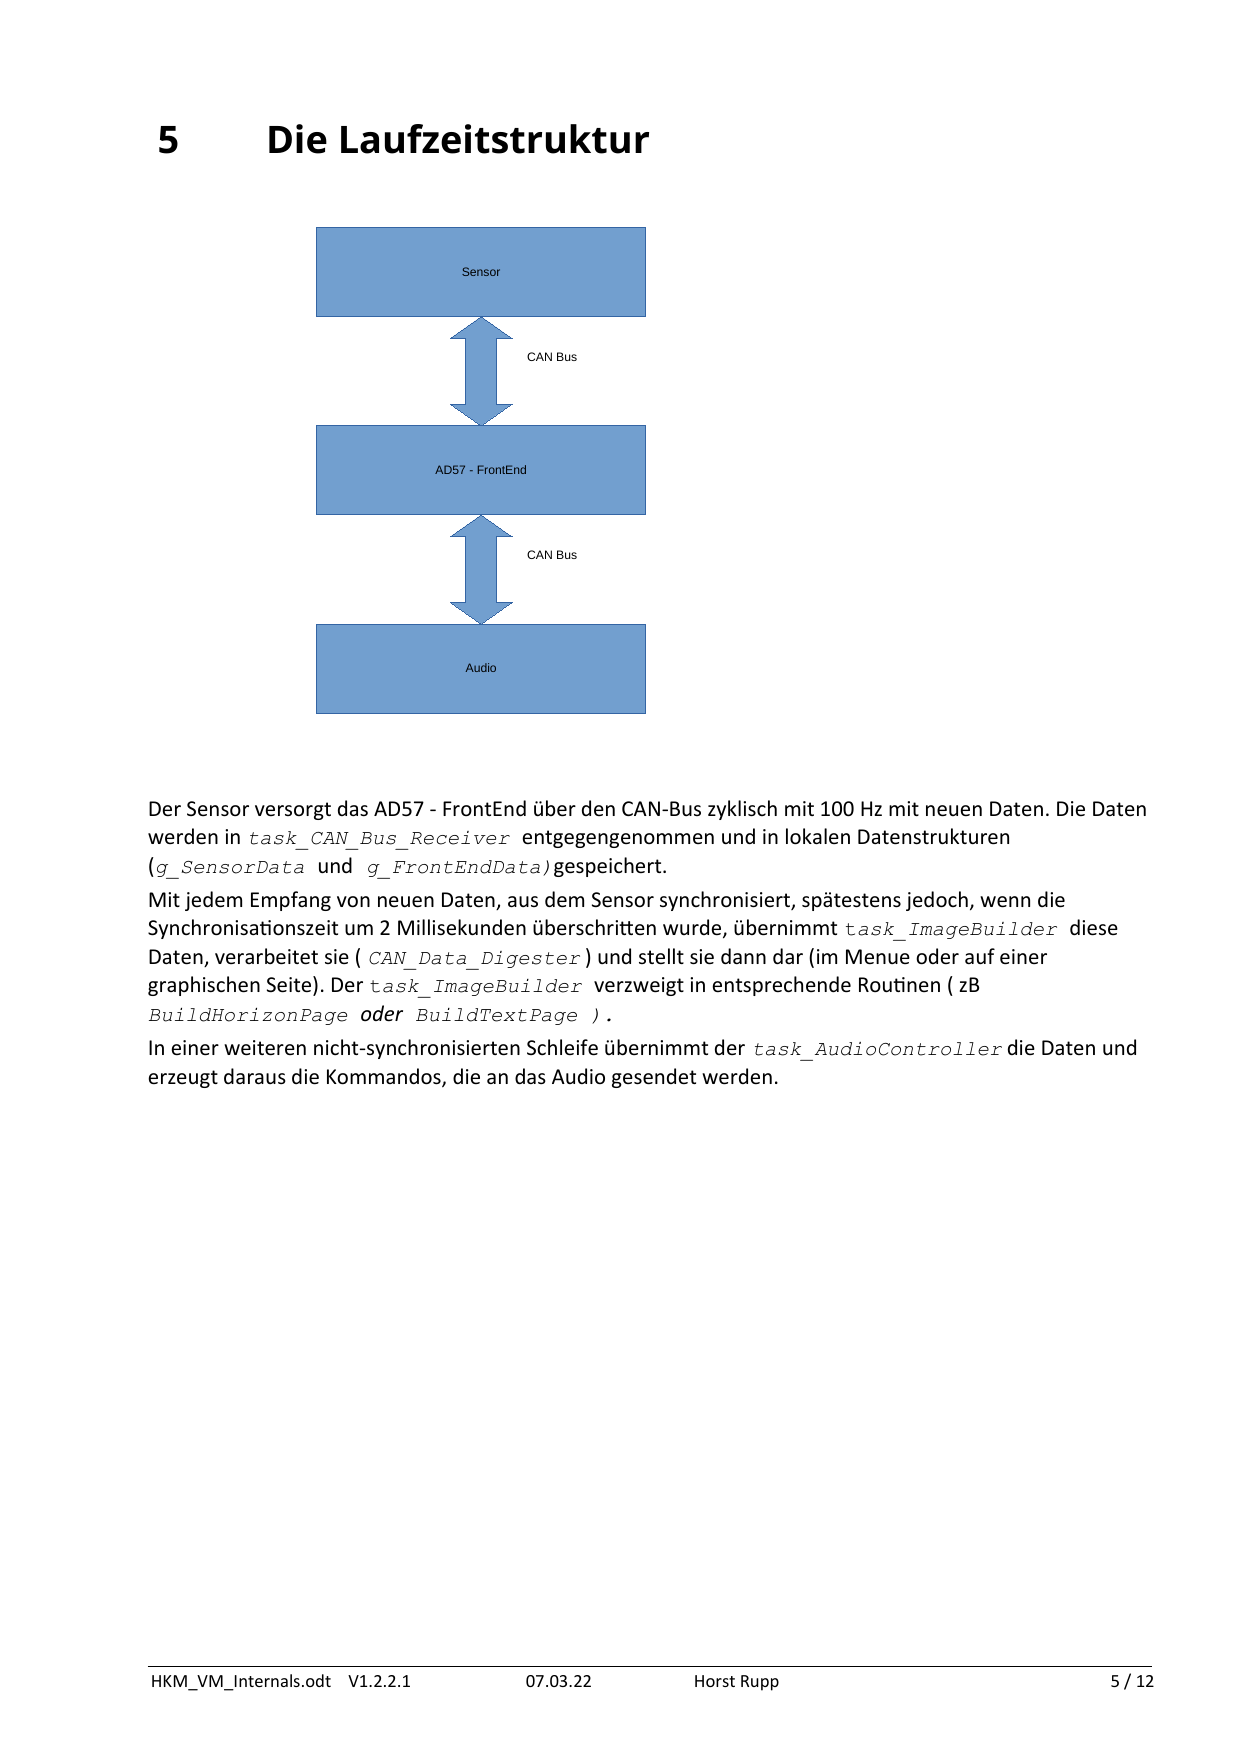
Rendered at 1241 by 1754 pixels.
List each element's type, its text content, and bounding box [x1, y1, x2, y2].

subtitle Die Laufzeitstruktur [148, 113, 1128, 165]
subtitle Mit jedem Empfang von neuen Daten, aus dem Sensor synchronisiert, spätestens jedoch, wenn die Synchronisationszeit um 2 Millisekunden überschritten wurde, übernimmt task_ImageBuilder diese Daten, verarbeitet sie ( CAN_Data_Digester ) und stellt sie dann dar (im Menue oder auf einer graphischen Seite). Der task_ImageBuilder verzweigt in entsprechende Routinen ( zB BuildHorizonPage oder BuildTextPage ). [148, 885, 1152, 1027]
subtitle In einer weiteren nicht-synchronisierten Schleife übernimmt der task_AudioController die Daten und erzeugt daraus die Kommandos, die an das Audio gesendet werden. [148, 1033, 1152, 1090]
subtitle Der Sensor versorgt das AD57 - FrontEnd über den CAN-Bus zyklisch mit 100 Hz mit neuen Daten. Die Daten werden in task_CAN_Bus_Receiver entgegengenommen und in lokalen Datenstrukturen (g_SensorData und g_FrontEndData)gespeichert. [148, 794, 1152, 879]
